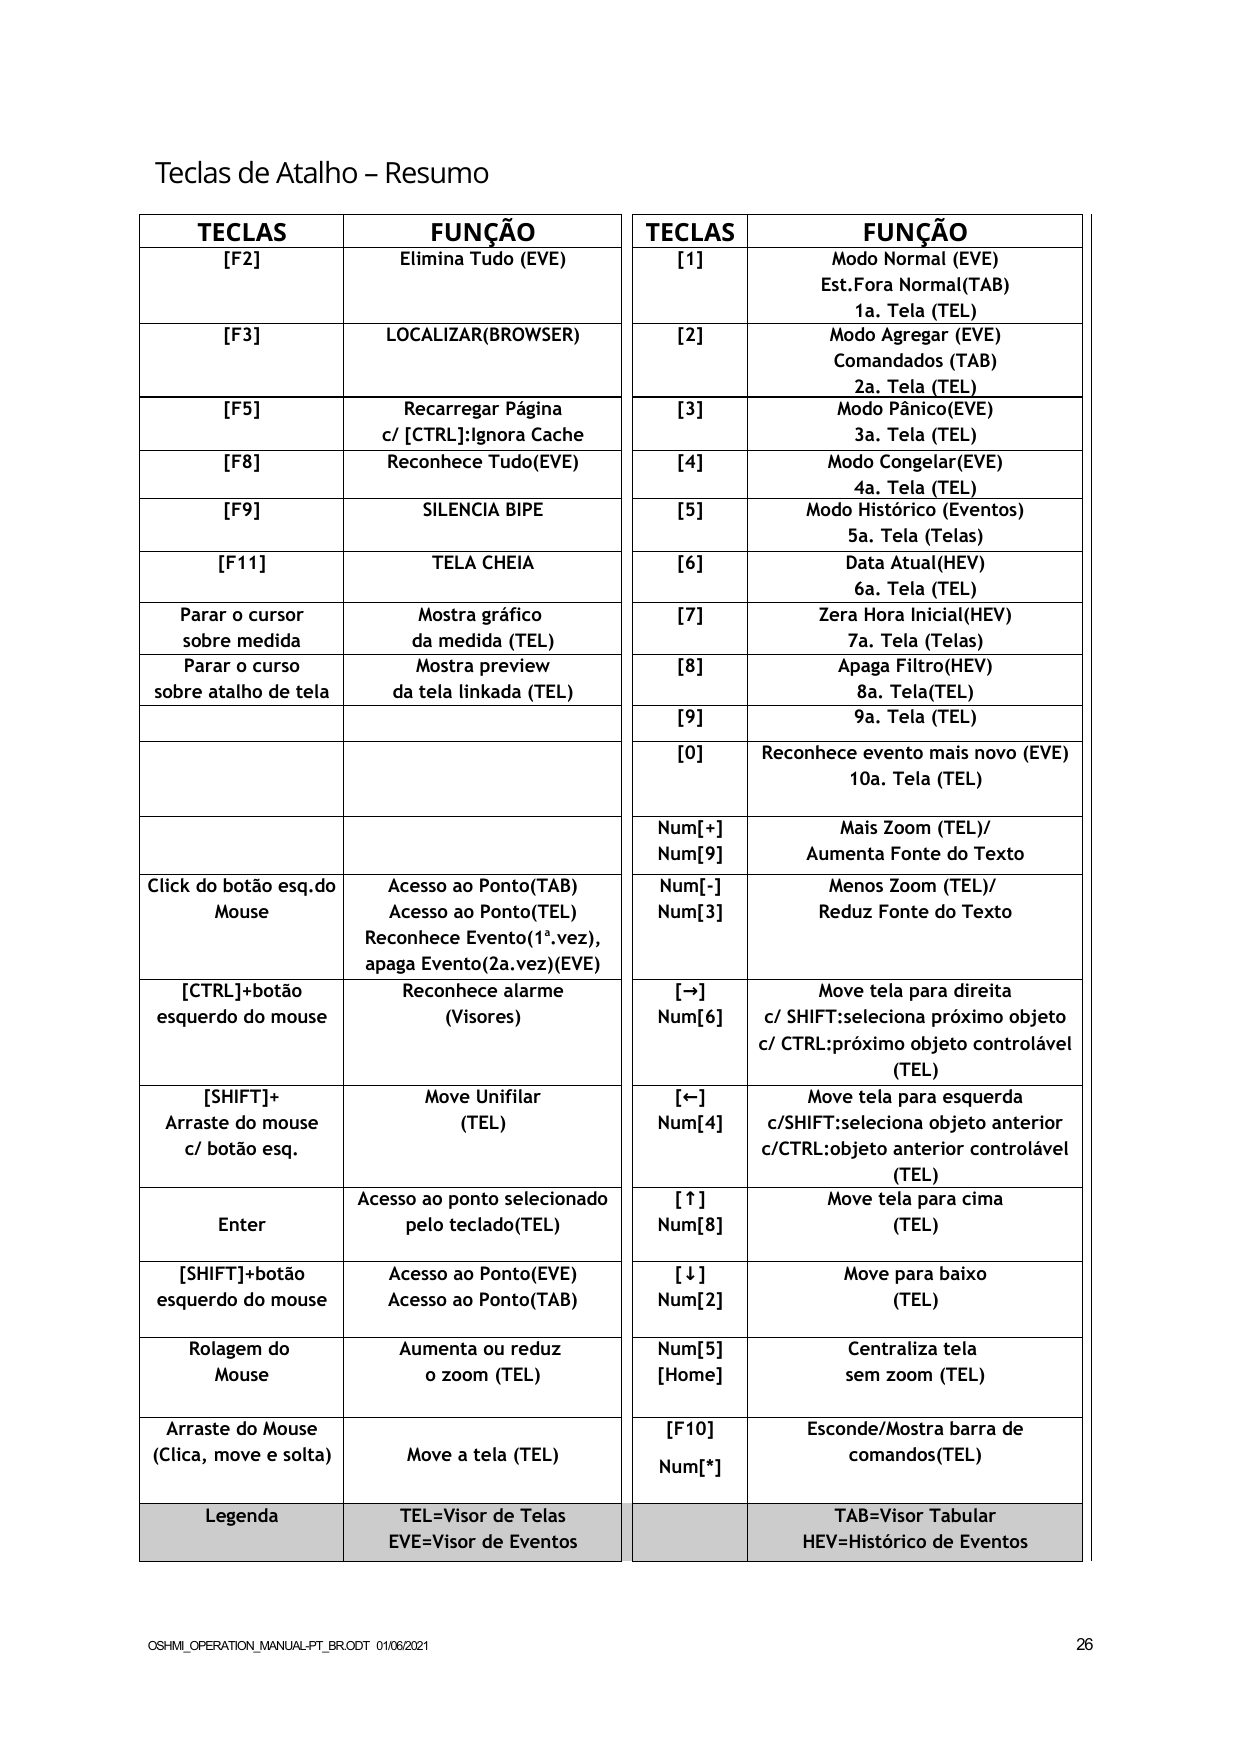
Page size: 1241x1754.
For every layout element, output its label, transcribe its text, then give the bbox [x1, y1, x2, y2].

table_cell [F11] [140, 552, 343, 602]
table_cell [1083, 450, 1091, 498]
table_cell [1083, 874, 1091, 979]
table_cell [1083, 1261, 1091, 1337]
table_cell 9a. Tela (TEL) [748, 706, 1082, 741]
table_header TECLAS [140, 215, 343, 247]
table_cell [F3] [140, 324, 343, 396]
table_cell [622, 1261, 632, 1337]
table_cell [0] [633, 742, 747, 816]
table_cell Move a tela (TEL) [344, 1418, 621, 1503]
table_cell Click do botão esq.do Mouse [140, 875, 343, 979]
table_cell [622, 551, 632, 602]
table_cell Modo Pânico(EVE) 3a. Tela (TEL) [748, 398, 1082, 449]
table_cell [140, 706, 343, 741]
table_cell Centraliza tela sem zoom (TEL) [748, 1338, 1082, 1417]
table_cell [140, 742, 343, 816]
table_cell [1083, 1085, 1091, 1187]
table_cell [8] [633, 655, 747, 705]
table_cell [1083, 1417, 1091, 1503]
table_cell Num[+] Num[9] [633, 817, 747, 873]
table_cell [1083, 247, 1091, 323]
table_cell Move tela para direita c/ SHIFT:seleciona próximo objeto c/ CTRL:próximo objeto controlável (TEL) [748, 980, 1082, 1085]
table_cell Modo Congelar(EVE) 4a. Tela (TEL) [748, 451, 1082, 498]
table_cell Elimina Tudo (EVE) [344, 248, 621, 323]
table_cell [622, 874, 632, 979]
table_cell [5] [633, 499, 747, 551]
table_cell Zera Hora Inicial(HEV) 7a. Tela (Telas) [748, 603, 1082, 653]
table_cell [622, 979, 632, 1085]
table_cell [6] [633, 552, 747, 602]
table_cell [1083, 602, 1091, 653]
table_cell Aumenta ou reduz o zoom (TEL) [344, 1338, 621, 1417]
table_cell Arraste do Mouse (Clica, move e solta) [140, 1418, 343, 1503]
table_cell [2] [633, 324, 747, 396]
table_cell [622, 1085, 632, 1187]
table_cell Modo Histórico (Eventos) 5a. Tela (Telas) [748, 499, 1082, 551]
table_cell Enter [140, 1188, 343, 1261]
table_cell [9] [633, 706, 747, 741]
table_cell [7] [633, 603, 747, 653]
table_cell [↑] Num[8] [633, 1188, 747, 1261]
table_cell LOCALIZAR(BROWSER) [344, 324, 621, 396]
table_cell Mostra preview da tela linkada (TEL) [344, 655, 621, 705]
table_cell [344, 706, 621, 741]
table_cell Reconhece alarme (Visores) [344, 980, 621, 1085]
table_cell Data Atual(HEV) 6a. Tela (TEL) [748, 552, 1082, 602]
table_cell Acesso ao Ponto(EVE) Acesso ao Ponto(TAB) [344, 1262, 621, 1337]
table_cell [←] Num[4] [633, 1086, 747, 1187]
table_cell Legenda [140, 1504, 343, 1561]
table_cell Acesso ao ponto selecionado pelo teclado(TEL) [344, 1188, 621, 1261]
table_cell [622, 247, 632, 323]
table_cell Parar o cursor sobre medida [140, 603, 343, 653]
table_cell Modo Normal (EVE) Est.Fora Normal(TAB) 1a. Tela (TEL) [748, 248, 1082, 323]
table_cell Acesso ao Ponto(TAB) Acesso ao Ponto(TEL) Reconhece Evento(1a.vez), apaga Evento(2a.vez)(EVE) [344, 875, 621, 979]
table_cell [1083, 816, 1091, 873]
table_cell [622, 1417, 632, 1503]
table_cell Num[-] Num[3] [633, 875, 747, 979]
table_cell [4] [633, 451, 747, 498]
table_cell Apaga Filtro(HEV) 8a. Tela(TEL) [748, 655, 1082, 705]
table_cell Num[5] [Home] [633, 1338, 747, 1417]
table_cell Reconhece evento mais novo (EVE) 10a. Tela (TEL) [748, 742, 1082, 816]
table_cell [CTRL]+botão esquerdo do mouse [140, 980, 343, 1085]
table_header [622, 214, 632, 247]
table_cell [1083, 705, 1091, 741]
table_cell TELA CHEIA [344, 552, 621, 602]
table_cell Mostra gráfico da medida (TEL) [344, 603, 621, 653]
table_cell [622, 602, 632, 653]
table_cell [F2] [140, 248, 343, 323]
table_cell [622, 705, 632, 741]
table_cell [1083, 323, 1091, 396]
table_cell [140, 817, 343, 873]
table_cell [1083, 979, 1091, 1085]
table_cell [622, 450, 632, 498]
table_cell [F5] [140, 398, 343, 449]
table_header [1083, 214, 1091, 247]
table_cell Move para baixo (TEL) [748, 1262, 1082, 1337]
table_cell [622, 323, 632, 396]
table_cell [F8] [140, 451, 343, 498]
table_header FUNÇÃO [748, 215, 1082, 247]
table_cell Move tela para cima (TEL) [748, 1188, 1082, 1261]
table_cell [1083, 1187, 1091, 1261]
table_cell [1083, 498, 1091, 551]
table_cell [622, 396, 632, 449]
table_cell Move Unifilar (TEL) [344, 1086, 621, 1187]
table_cell Mais Zoom (TEL)/ Aumenta Fonte do Texto [748, 817, 1082, 873]
table_cell [622, 1187, 632, 1261]
table_cell TEL=Visor de Telas EVE=Visor de Eventos [344, 1504, 621, 1561]
table_cell Modo Agregar (EVE) Comandados (TAB) 2a. Tela (TEL) [748, 324, 1082, 396]
table_cell [622, 1337, 632, 1417]
table_cell Move tela para esquerda c/SHIFT:seleciona objeto anterior c/CTRL:objeto anterior controlável (TEL) [748, 1086, 1082, 1187]
table_cell Parar o curso sobre atalho de tela [140, 655, 343, 705]
subtitle Teclas de Atalho – Resumo [149, 146, 1093, 211]
table_cell [622, 1503, 632, 1561]
table_cell [633, 1504, 747, 1561]
table_cell [F10] Num[*] [633, 1418, 747, 1503]
table_cell TAB=Visor Tabular HEV=Histórico de Eventos [748, 1504, 1082, 1561]
table_cell SILENCIA BIPE [344, 499, 621, 551]
table_cell [622, 654, 632, 705]
table_cell Recarregar Página c/ [CTRL]:Ignora Cache [344, 398, 621, 449]
table_cell [1083, 741, 1091, 816]
table_cell [1083, 1503, 1091, 1561]
table_header FUNÇÃO [344, 215, 621, 247]
table_cell [1083, 1337, 1091, 1417]
table_cell [622, 816, 632, 873]
table_cell [F9] [140, 499, 343, 551]
table_cell [SHIFT]+botão esquerdo do mouse [140, 1262, 343, 1337]
table_cell [622, 498, 632, 551]
table_cell [1083, 396, 1091, 449]
table_cell [3] [633, 398, 747, 449]
table_cell [1083, 551, 1091, 602]
table_cell [1083, 654, 1091, 705]
table_cell Esconde/Mostra barra de comandos(TEL) [748, 1418, 1082, 1503]
table_cell Rolagem do Mouse [140, 1338, 343, 1417]
table_cell [↓] Num[2] [633, 1262, 747, 1337]
table_cell [622, 741, 632, 816]
table_cell Reconhece Tudo(EVE) [344, 451, 621, 498]
table_cell [344, 742, 621, 816]
table_cell [344, 817, 621, 873]
table_cell [→] Num[6] [633, 980, 747, 1085]
table_cell Menos Zoom (TEL)/ Reduz Fonte do Texto [748, 875, 1082, 979]
table_header TECLAS [633, 215, 747, 247]
table_cell [1] [633, 248, 747, 323]
table_cell [SHIFT]+ Arraste do mouse c/ botão esq. [140, 1086, 343, 1187]
